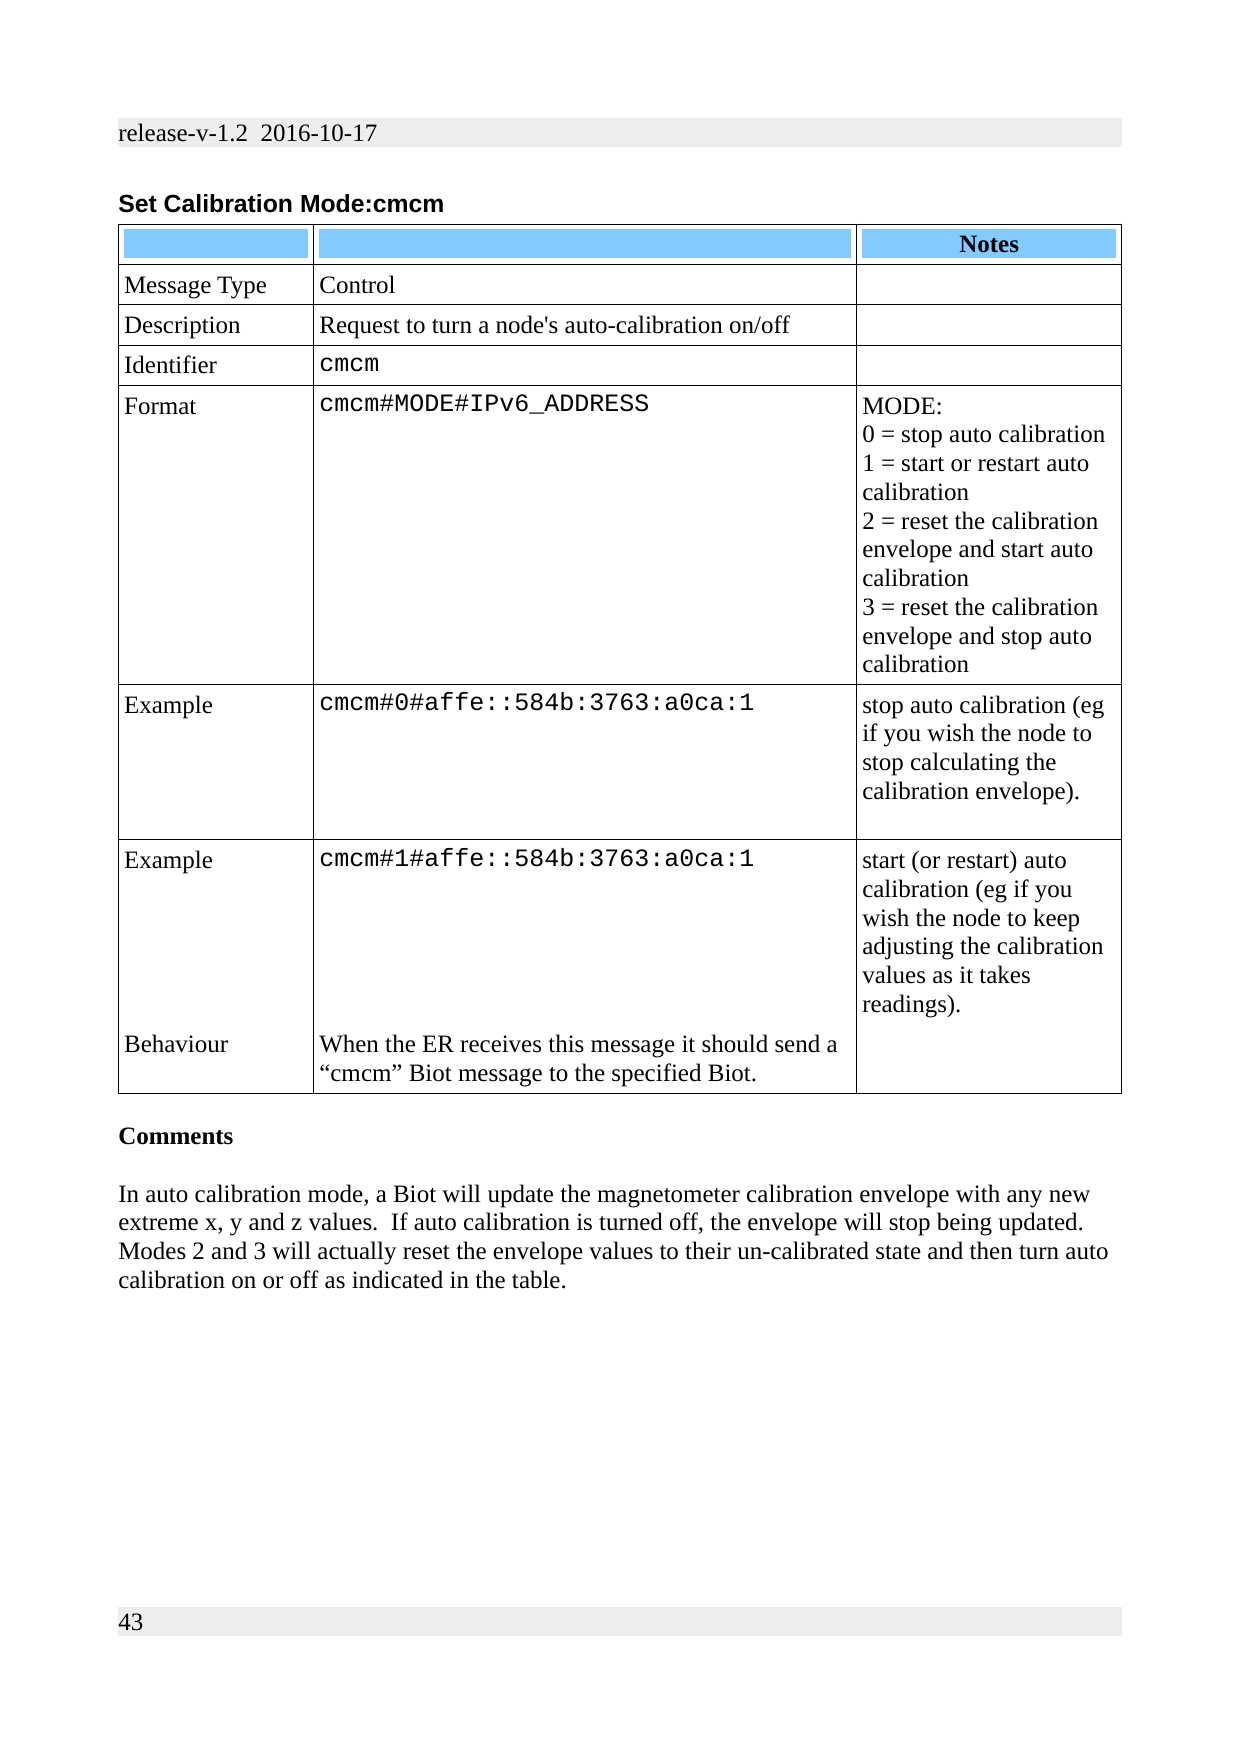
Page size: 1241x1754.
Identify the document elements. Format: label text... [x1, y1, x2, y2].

table_cell Request to turn a node's auto-calibration on/off [314, 305, 856, 344]
table_cell When the ER receives this message it should send a “cmcm” Biot message to the specified Biot. [314, 1024, 856, 1092]
table_header start (or restart) auto calibration (eg if you wish the node to keep adjusting the calibration values as it takes readings). [857, 840, 1121, 1023]
table_header Notes [857, 225, 1121, 264]
table_cell stop auto calibration (eg if you wish the node to stop calculating the calibration envelope). [857, 685, 1121, 839]
table_cell Identifier [119, 346, 313, 385]
table_cell Description [119, 305, 313, 344]
table_header cmcm#1#affe::584b:3763:a0ca:1 [314, 840, 856, 1023]
table_cell [857, 1024, 1121, 1092]
table_cell [857, 305, 1121, 344]
table_header [314, 225, 856, 264]
table_cell Behaviour [119, 1024, 313, 1092]
table_cell [857, 265, 1121, 304]
text Comments [118, 1121, 1122, 1150]
table_header [119, 225, 313, 264]
table_cell Control [314, 265, 856, 304]
text In auto calibration mode, a Biot will update the magnetometer calibration envelope with any new extreme x, y and z values. If auto calibration is turned off, the envelope will stop being updated. Modes 2 and 3 will actually reset the envelope values to their un-calibrated state and then turn auto calibration on or off as indicated in the table. [118, 1179, 1122, 1294]
table_cell [857, 346, 1121, 385]
table_cell cmcm [314, 346, 856, 385]
table_header Example [119, 840, 313, 1023]
table_cell MODE: 0 = stop auto calibration 1 = start or restart auto calibration 2 = reset the calibration envelope and start auto calibration 3 = reset the calibration envelope and stop auto calibration [857, 386, 1121, 684]
table_cell cmcm#0#affe::584b:3763:a0ca:1 [314, 685, 856, 839]
subtitle Set Calibration Mode:cmcm [118, 189, 1122, 217]
table_cell Message Type [119, 265, 313, 304]
table_cell Format [119, 386, 313, 684]
table_cell cmcm#MODE#IPv6_ADDRESS [314, 386, 856, 684]
table_cell Example [119, 685, 313, 839]
